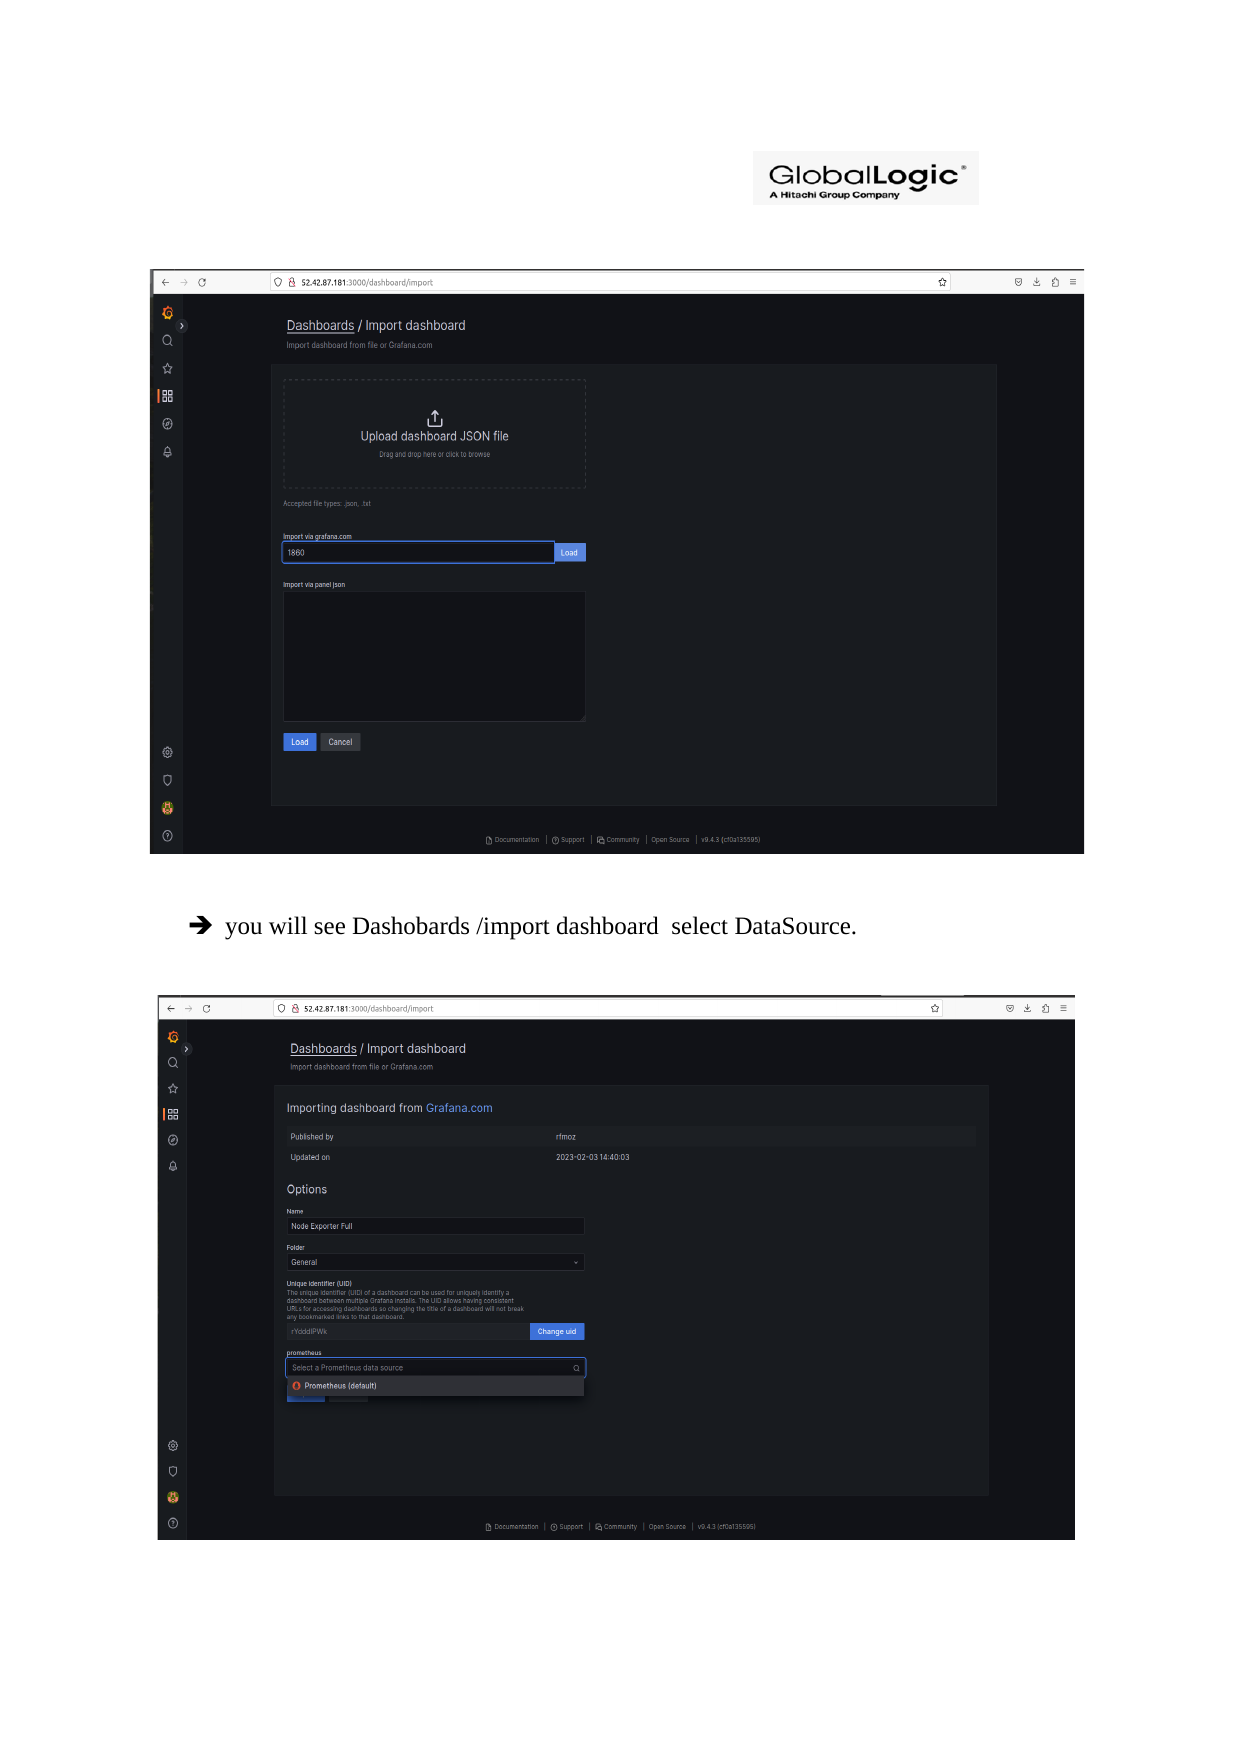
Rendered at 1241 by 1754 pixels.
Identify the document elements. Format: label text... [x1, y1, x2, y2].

picture [149, 269, 1085, 854]
picture [157, 995, 1075, 1540]
picture [751, 150, 980, 206]
list you will see Dashobards /import dashboard select DataSource. [187, 911, 1090, 940]
